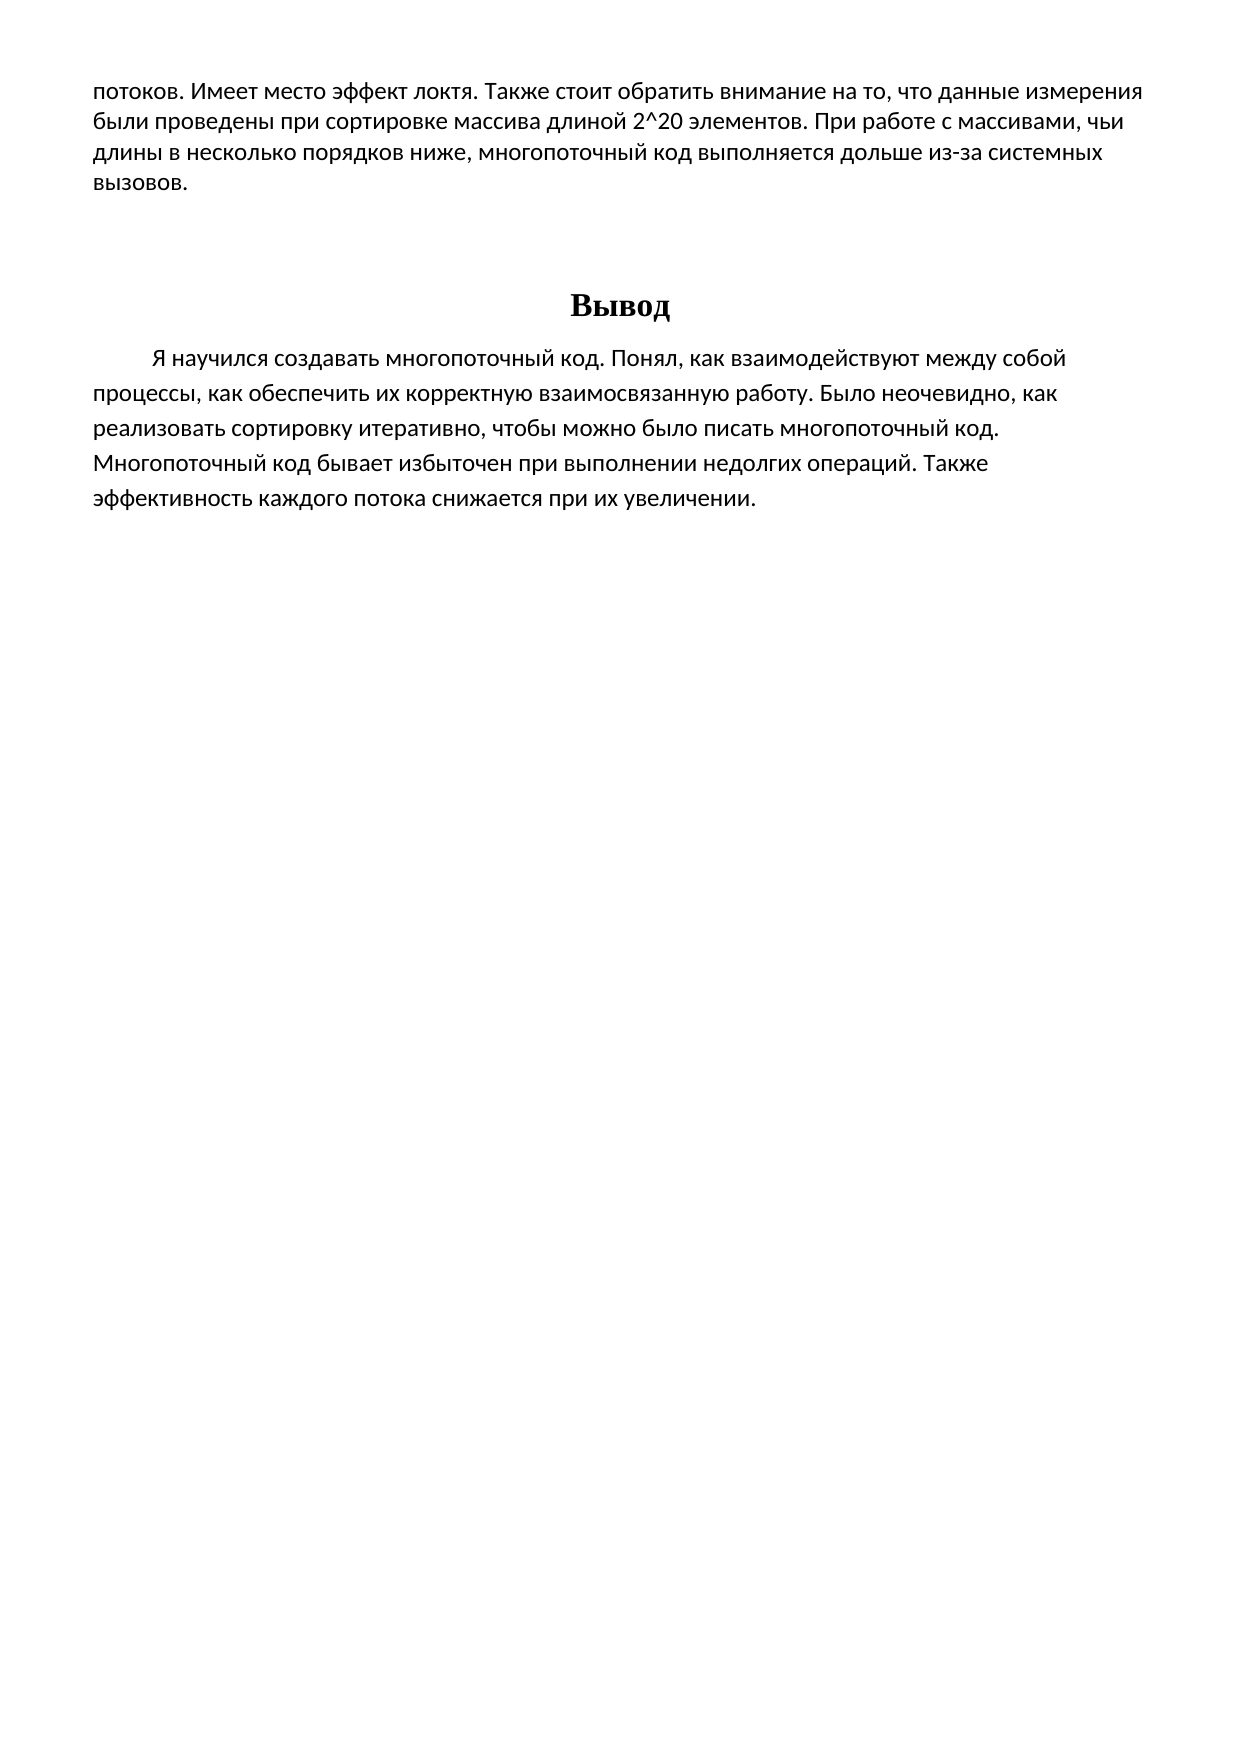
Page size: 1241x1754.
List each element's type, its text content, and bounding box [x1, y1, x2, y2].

text Вывод [93, 286, 1147, 324]
text потоков. Имеет место эффект локтя. Также стоит обратить внимание на то, что данные измерения были проведены при сортировке массива длиной 2^20 элементов. При работе с массивами, чьи длины в несколько порядков ниже, многопоточный код выполняется дольше из-за системных вызовов. [93, 75, 1147, 197]
text Я научился создавать многопоточный код. Понял, как взаимодействуют между собой процессы, как обеспечить их корректную взаимосвязанную работу. Было неочевидно, как реализовать сортировку итеративно, чтобы можно было писать многопоточный код. Многопоточный код бывает избыточен при выполнении недолгих операций. Также эффективность каждого потока снижается при их увеличении. [93, 342, 1147, 513]
